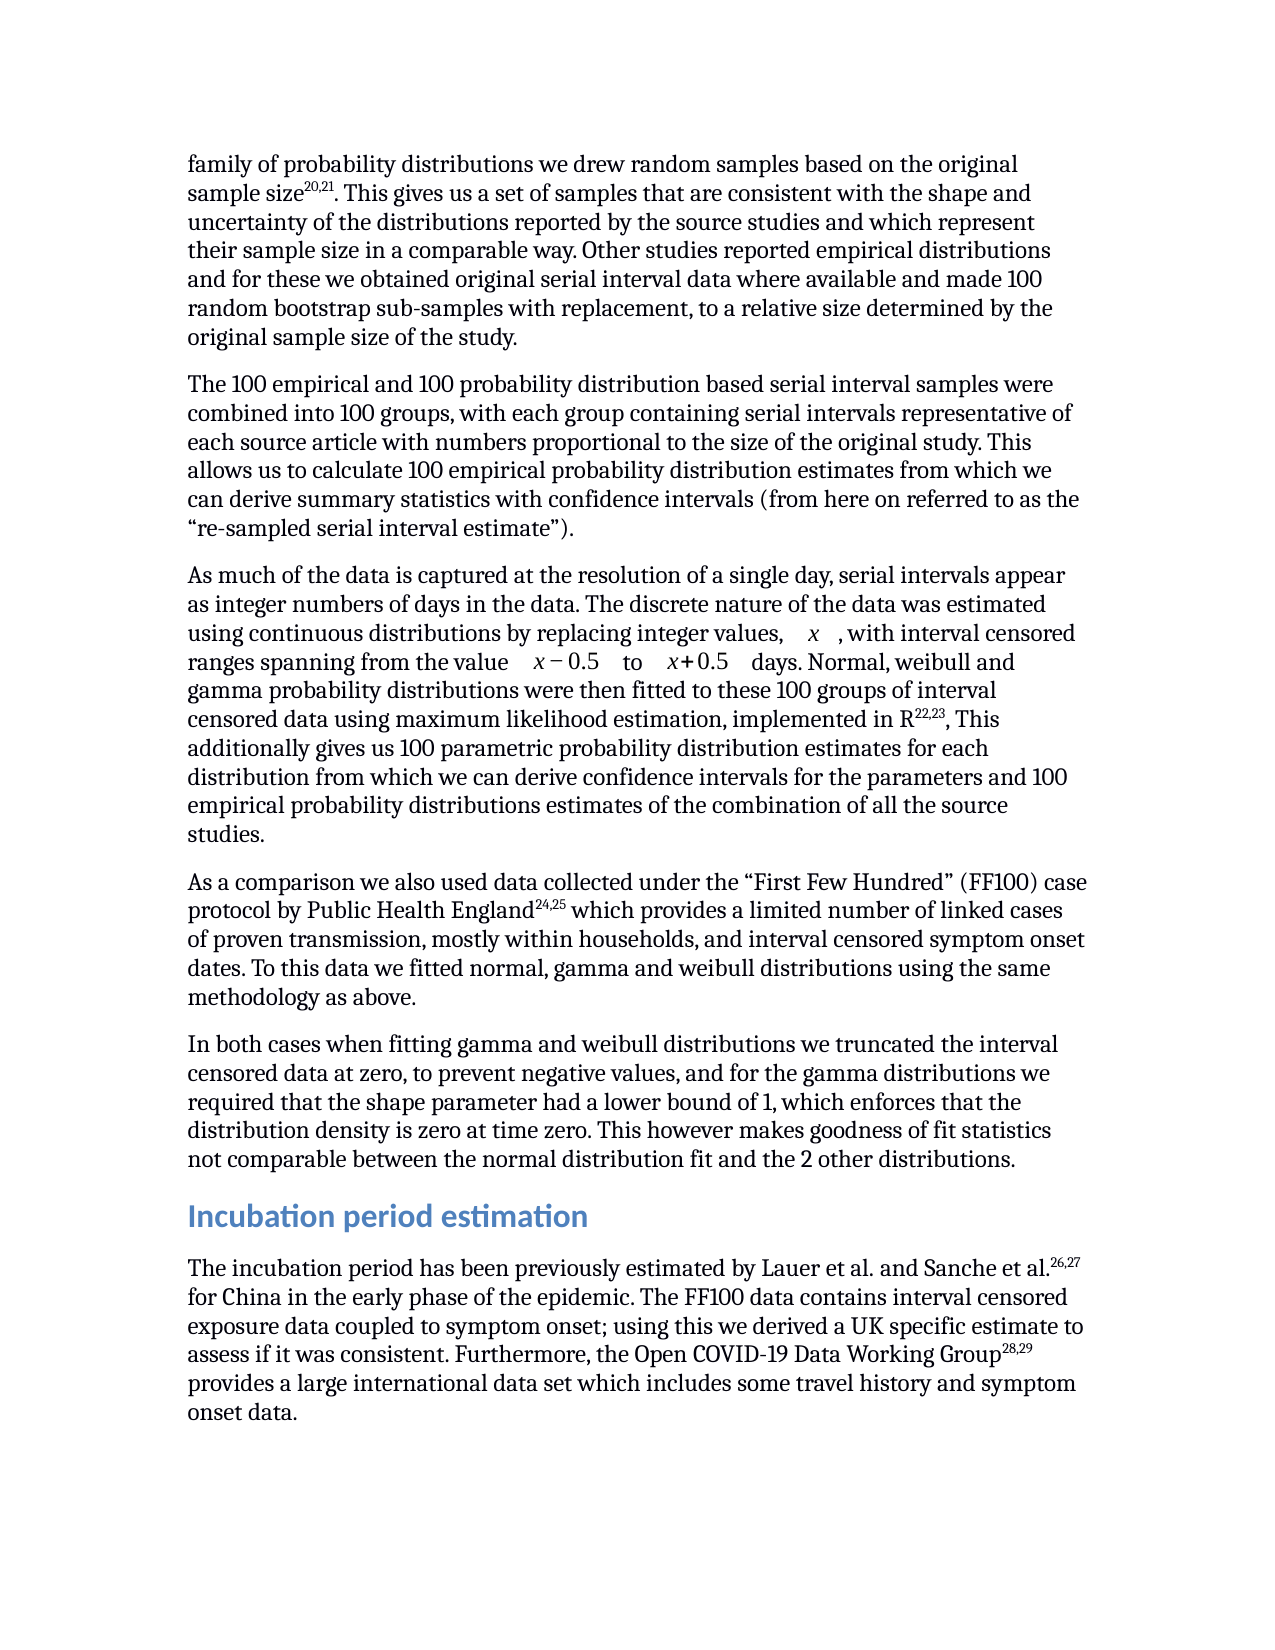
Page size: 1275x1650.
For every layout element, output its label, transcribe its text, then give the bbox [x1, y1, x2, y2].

text The incubation period has been previously estimated by Lauer et al. and Sanche et al.26,27 for China in the early phase of the epidemic. The FF100 data contains interval censored exposure data coupled to symptom onset; using this we derived a UK specific estimate to assess if it was consistent. Furthermore, the Open COVID-19 Data Working Group28,29 provides a large international data set which includes some travel history and symptom onset data. [187, 1254, 1087, 1427]
text In both cases when fitting gamma and weibull distributions we truncated the interval censored data at zero, to prevent negative values, and for the gamma distributions we required that the shape parameter had a lower bound of 1, which enforces that the distribution density is zero at time zero. This however makes goodness of fit statistics not comparable between the normal distribution fit and the 2 other distributions. [187, 1030, 1087, 1174]
text family of probability distributions we drew random samples based on the original sample size20,21. This gives us a set of samples that are consistent with the shape and uncertainty of the distributions reported by the source studies and which represent their sample size in a comparable way. Other studies reported empirical distributions and for these we obtained original serial interval data where available and made 100 random bootstrap sub-samples with replacement, to a relative size determined by the original sample size of the study. [187, 150, 1087, 351]
text As much of the data is captured at the resolution of a single day, serial intervals appear as integer numbers of days in the data. The discrete nature of the data was estimated using continuous distributions by replacing integer values, , with interval censored ranges spanning from the value to days. Normal, weibull and gamma probability distributions were then fitted to these 100 groups of interval censored data using maximum likelihood estimation, implemented in R22,23, This additionally gives us 100 parametric probability distribution estimates for each distribution from which we can derive confidence intervals for the parameters and 100 empirical probability distributions estimates of the combination of all the source studies. [187, 561, 1087, 849]
subtitle Incubation period estimation [187, 1194, 1087, 1235]
text The 100 empirical and 100 probability distribution based serial interval samples were combined into 100 groups, with each group containing serial intervals representative of each source article with numbers proportional to the size of the original study. This allows us to calculate 100 empirical probability distribution estimates from which we can derive summary statistics with confidence intervals (from here on referred to as the “re-sampled serial interval estimate”). [187, 370, 1087, 542]
text As a comparison we also used data collected under the “First Few Hundred” (FF100) case protocol by Public Health England24,25 which provides a limited number of linked cases of proven transmission, mostly within households, and interval censored symptom onset dates. To this data we fitted normal, gamma and weibull distributions using the same methodology as above. [187, 867, 1087, 1011]
